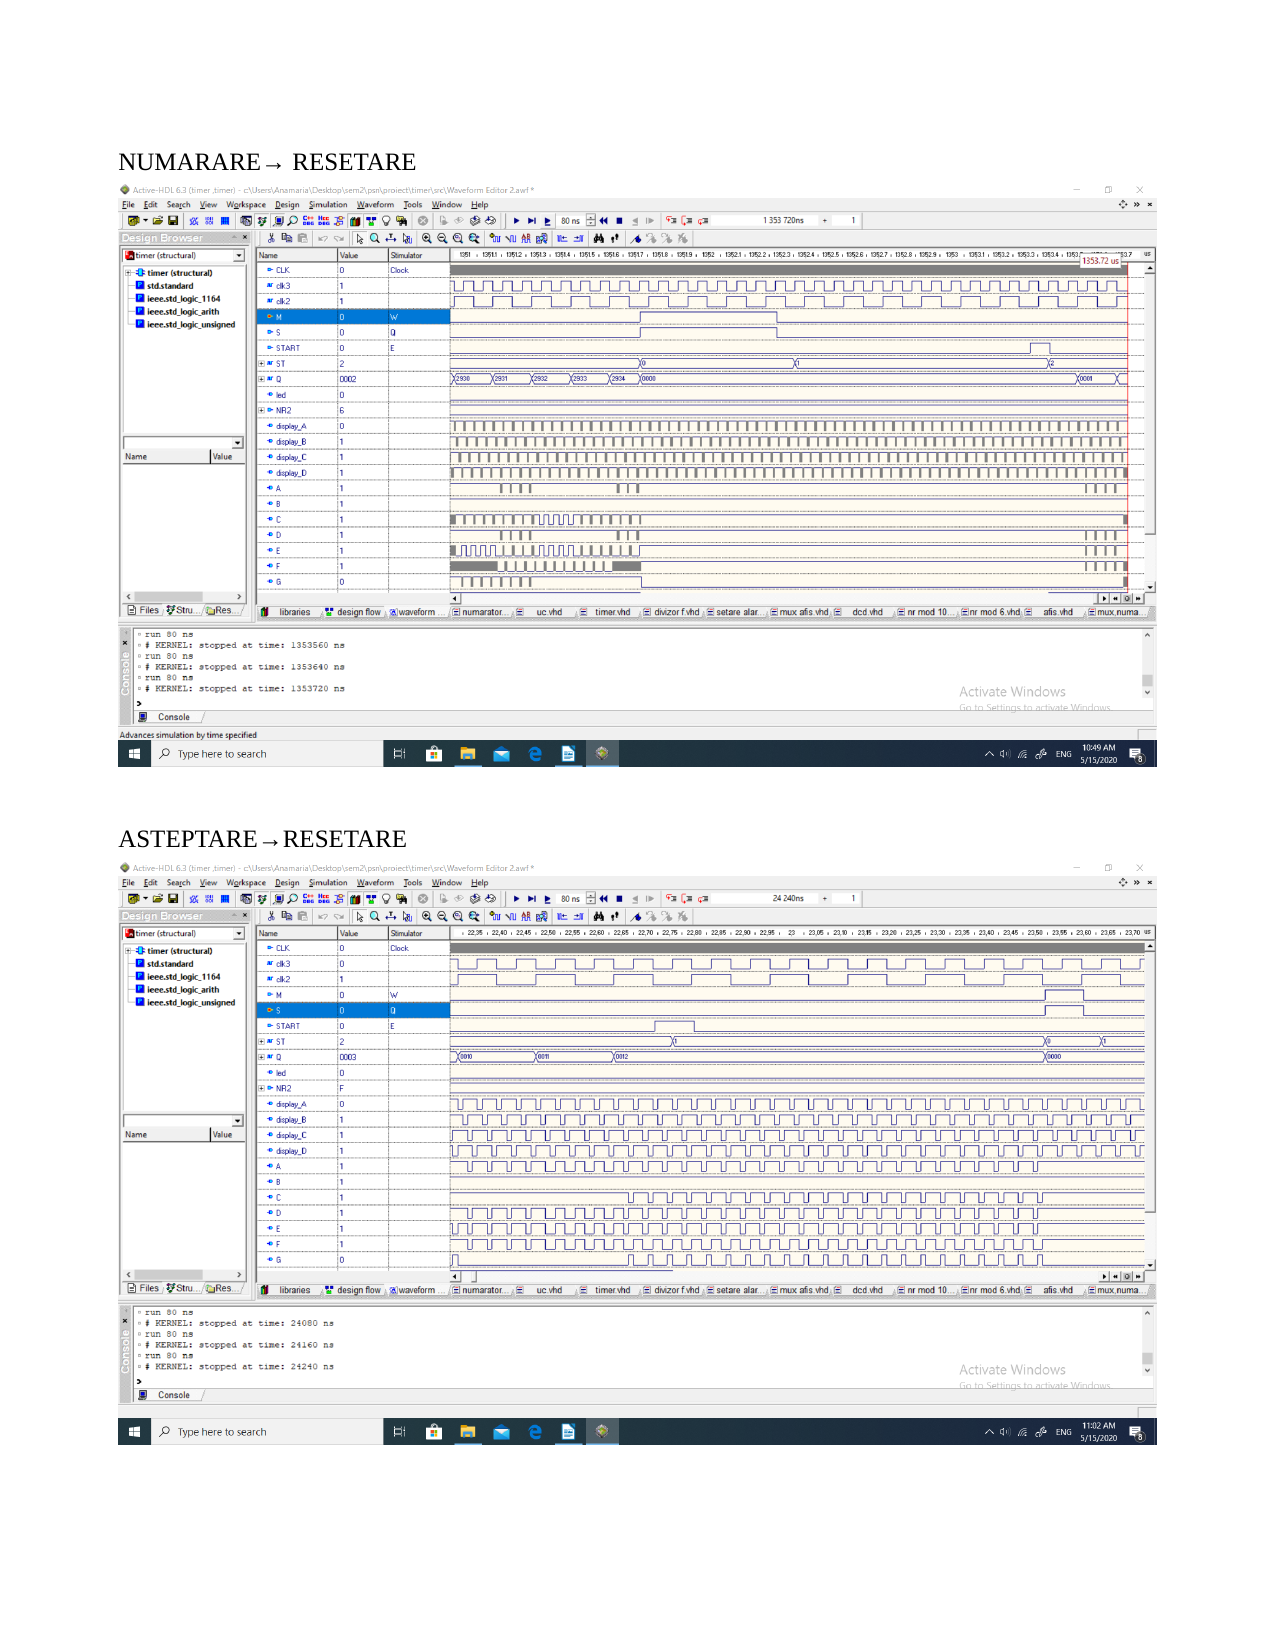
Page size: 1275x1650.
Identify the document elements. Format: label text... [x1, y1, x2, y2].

text NUMARARE→ RESETARE [118, 147, 1157, 176]
text ASTEPTARE→RESETARE [118, 824, 1157, 853]
picture [118, 860, 1157, 1445]
picture [118, 182, 1157, 767]
